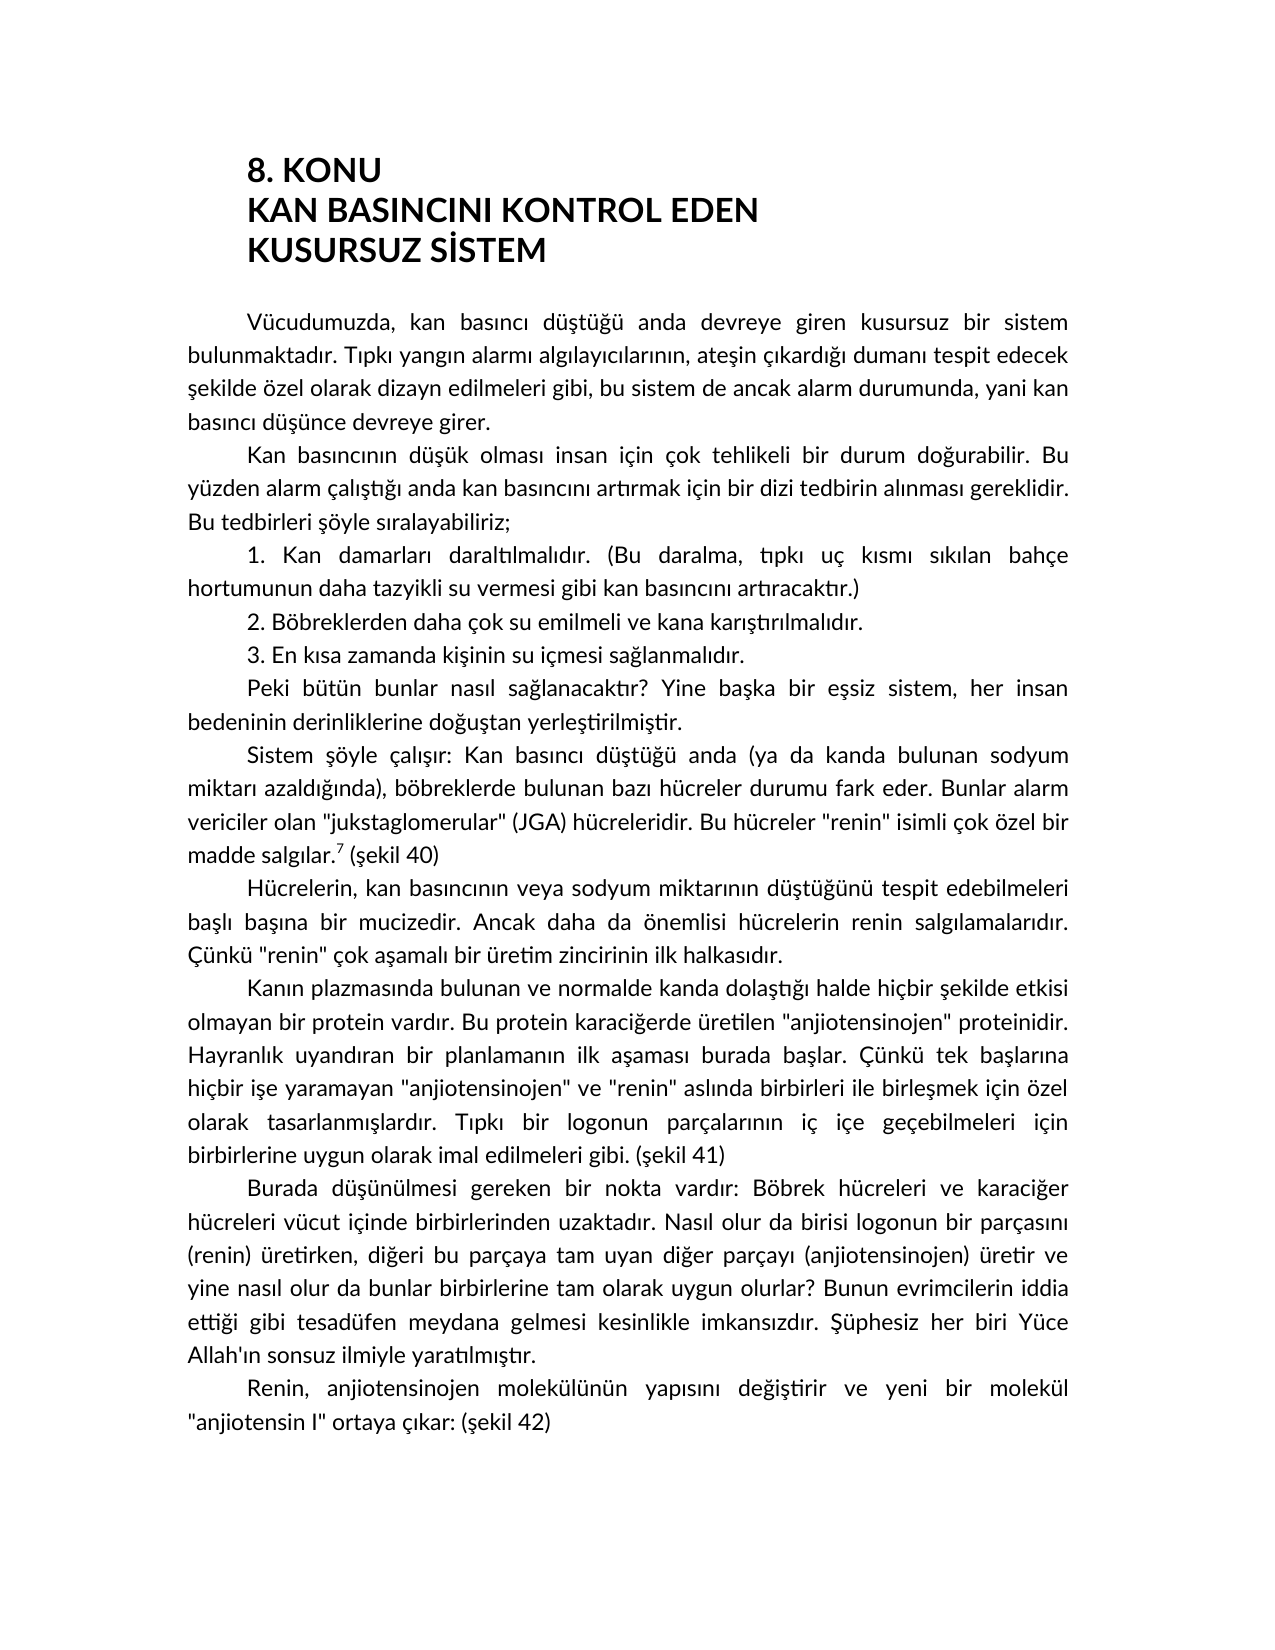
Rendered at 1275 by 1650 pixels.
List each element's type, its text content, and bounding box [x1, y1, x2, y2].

text KUSURSUZ SİSTEM [187, 230, 1070, 270]
text 1. Kan damarları daraltılmalıdır. (Bu daralma, tıpkı uç kısmı sıkılan bahçe hortumunun daha tazyikli su vermesi gibi kan basıncını artıracaktır.) [187, 537, 1070, 603]
text Sistem şöyle çalışır: Kan basıncı düştüğü anda (ya da kanda bulunan sodyum miktarı azaldığında), böbreklerde bulunan bazı hücreler durumu fark eder. Bunlar alarm vericiler olan "jukstaglomerular" (JGA) hücreleridir. Bu hücreler "renin" isimli çok özel bir madde salgılar.7 (şekil 40) [187, 737, 1070, 870]
text Burada düşünülmesi gereken bir nokta vardır: Böbrek hücreleri ve karaciğer hücreleri vücut içinde birbirlerinden uzaktadır. Nasıl olur da birisi logonun bir parçasını (renin) üretirken, diğeri bu parçaya tam uyan diğer parçayı (anjiotensinojen) üretir ve yine nasıl olur da bunlar birbirlerine tam olarak uygun olurlar? Bunun evrimcilerin iddia ettiği gibi tesadüfen meydana gelmesi kesinlikle imkansızdır. Şüphesiz her biri Yüce Allah'ın sonsuz ilmiyle yaratılmıştır. [187, 1170, 1070, 1370]
text 3. En kısa zamanda kişinin su içmesi sağlanmalıdır. [187, 637, 1070, 670]
text Peki bütün bunlar nasıl sağlanacaktır? Yine başka bir eşsiz sistem, her insan bedeninin derinliklerine doğuştan yerleştirilmiştir. [187, 670, 1070, 737]
text Hücrelerin, kan basıncının veya sodyum miktarının düştüğünü tespit edebilmeleri başlı başına bir mucizedir. Ancak daha da önemlisi hücrelerin renin salgılamalarıdır. Çünkü "renin" çok aşamalı bir üretim zincirinin ilk halkasıdır. [187, 870, 1070, 970]
text 8. KONU [187, 150, 1070, 190]
text KAN BASINCINI KONTROL EDEN [187, 190, 1070, 230]
text Kan basıncının düşük olması insan için çok tehlikeli bir durum doğurabilir. Bu yüzden alarm çalıştığı anda kan basıncını artırmak için bir dizi tedbirin alınması gereklidir. Bu tedbirleri şöyle sıralayabiliriz; [187, 437, 1070, 537]
text Kanın plazmasında bulunan ve normalde kanda dolaştığı halde hiçbir şekilde etkisi olmayan bir protein vardır. Bu protein karaciğerde üretilen "anjiotensinojen" proteinidir. Hayranlık uyandıran bir planlamanın ilk aşaması burada başlar. Çünkü tek başlarına hiçbir işe yaramayan "anjiotensinojen" ve "renin" aslında birbirleri ile birleşmek için özel olarak tasarlanmışlardır. Tıpkı bir logonun parçalarının iç içe geçebilmeleri için birbirlerine uygun olarak imal edilmeleri gibi. (şekil 41) [187, 970, 1070, 1170]
text Vücudumuzda, kan basıncı düştüğü anda devreye giren kusursuz bir sistem bulunmaktadır. Tıpkı yangın alarmı algılayıcılarının, ateşin çıkardığı dumanı tespit edecek şekilde özel olarak dizayn edilmeleri gibi, bu sistem de ancak alarm durumunda, yani kan basıncı düşünce devreye girer. [187, 303, 1070, 437]
text 2. Böbreklerden daha çok su emilmeli ve kana karıştırılmalıdır. [187, 603, 1070, 637]
text Renin, anjiotensinojen molekülünün yapısını değiştirir ve yeni bir molekül "anjiotensin I" ortaya çıkar: (şekil 42) [187, 1370, 1070, 1437]
